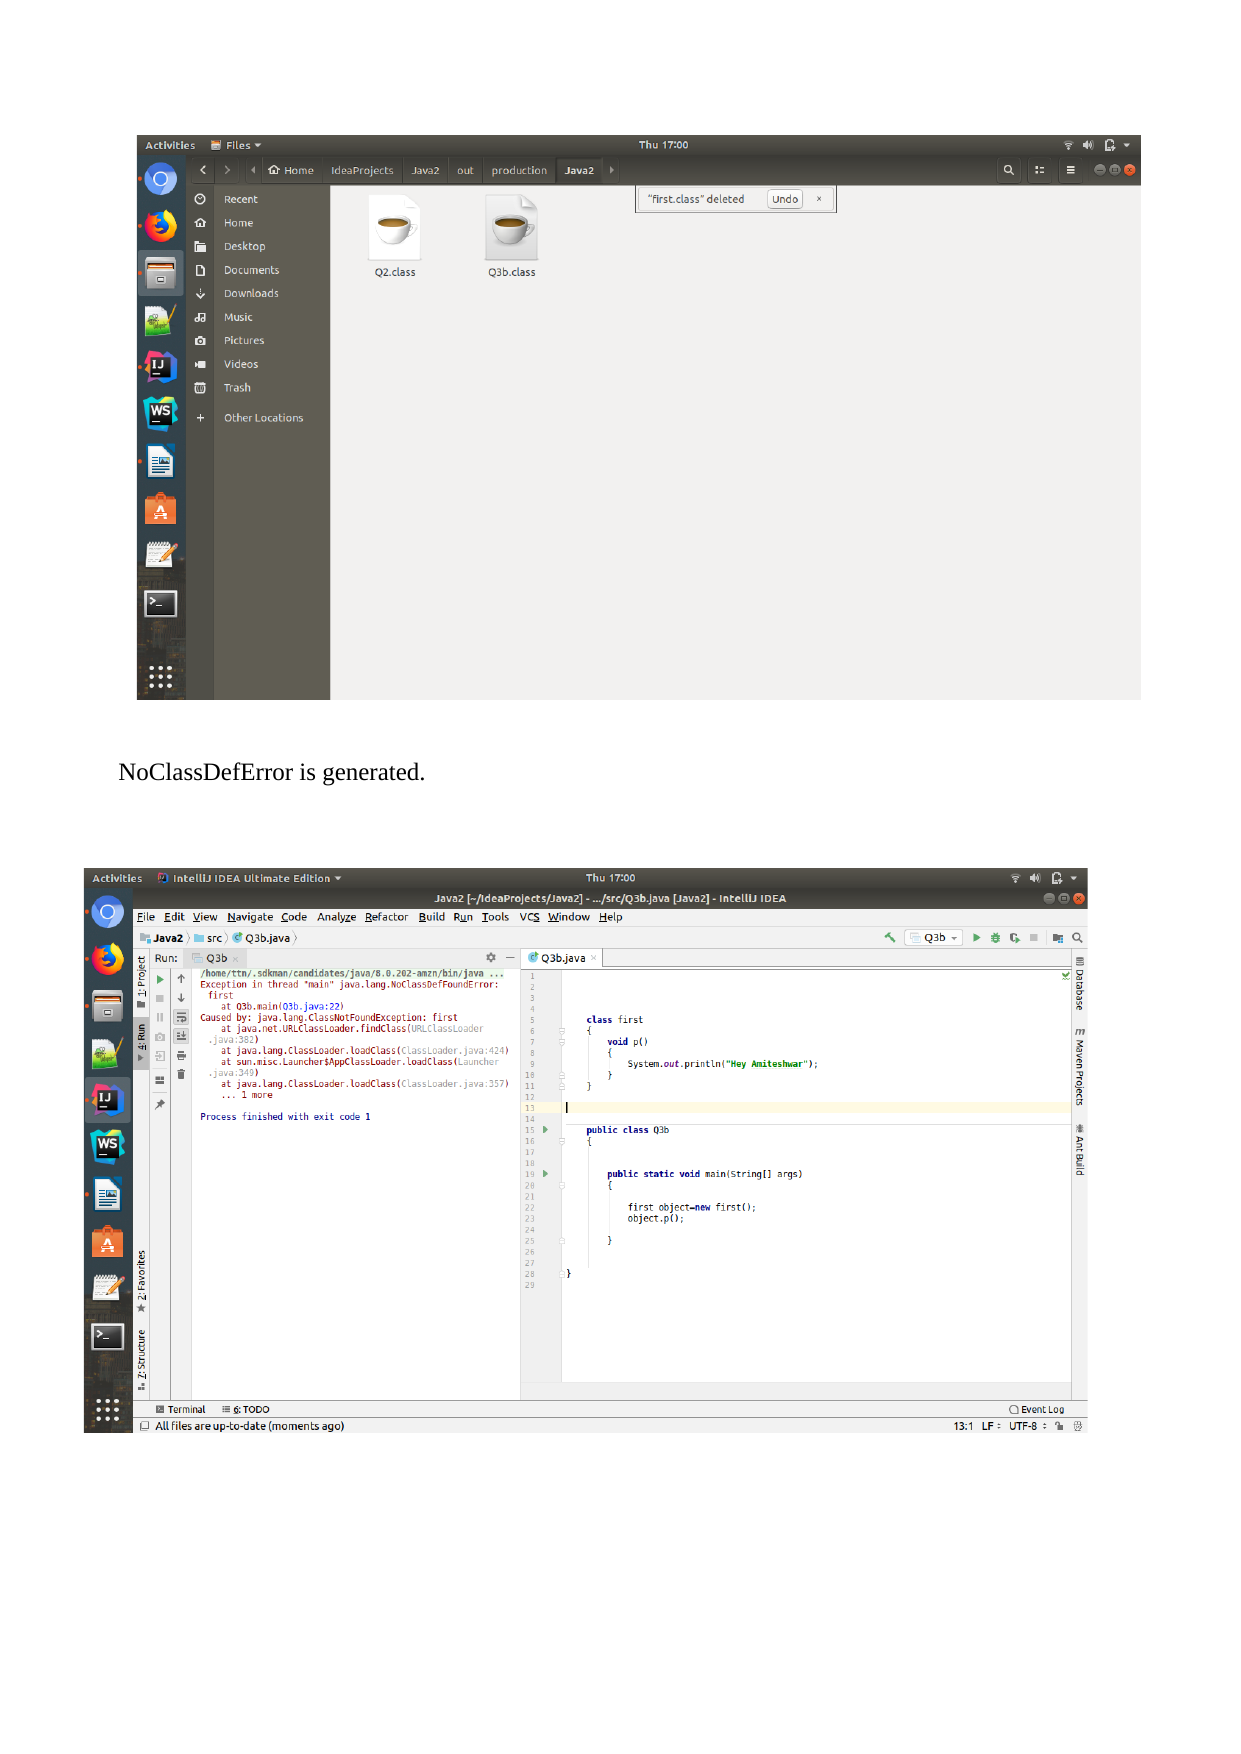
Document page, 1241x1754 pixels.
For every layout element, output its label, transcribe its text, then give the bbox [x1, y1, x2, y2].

text NoClassDefError is generated. [118, 757, 1122, 786]
picture [136, 135, 1141, 700]
picture [83, 868, 1088, 1433]
